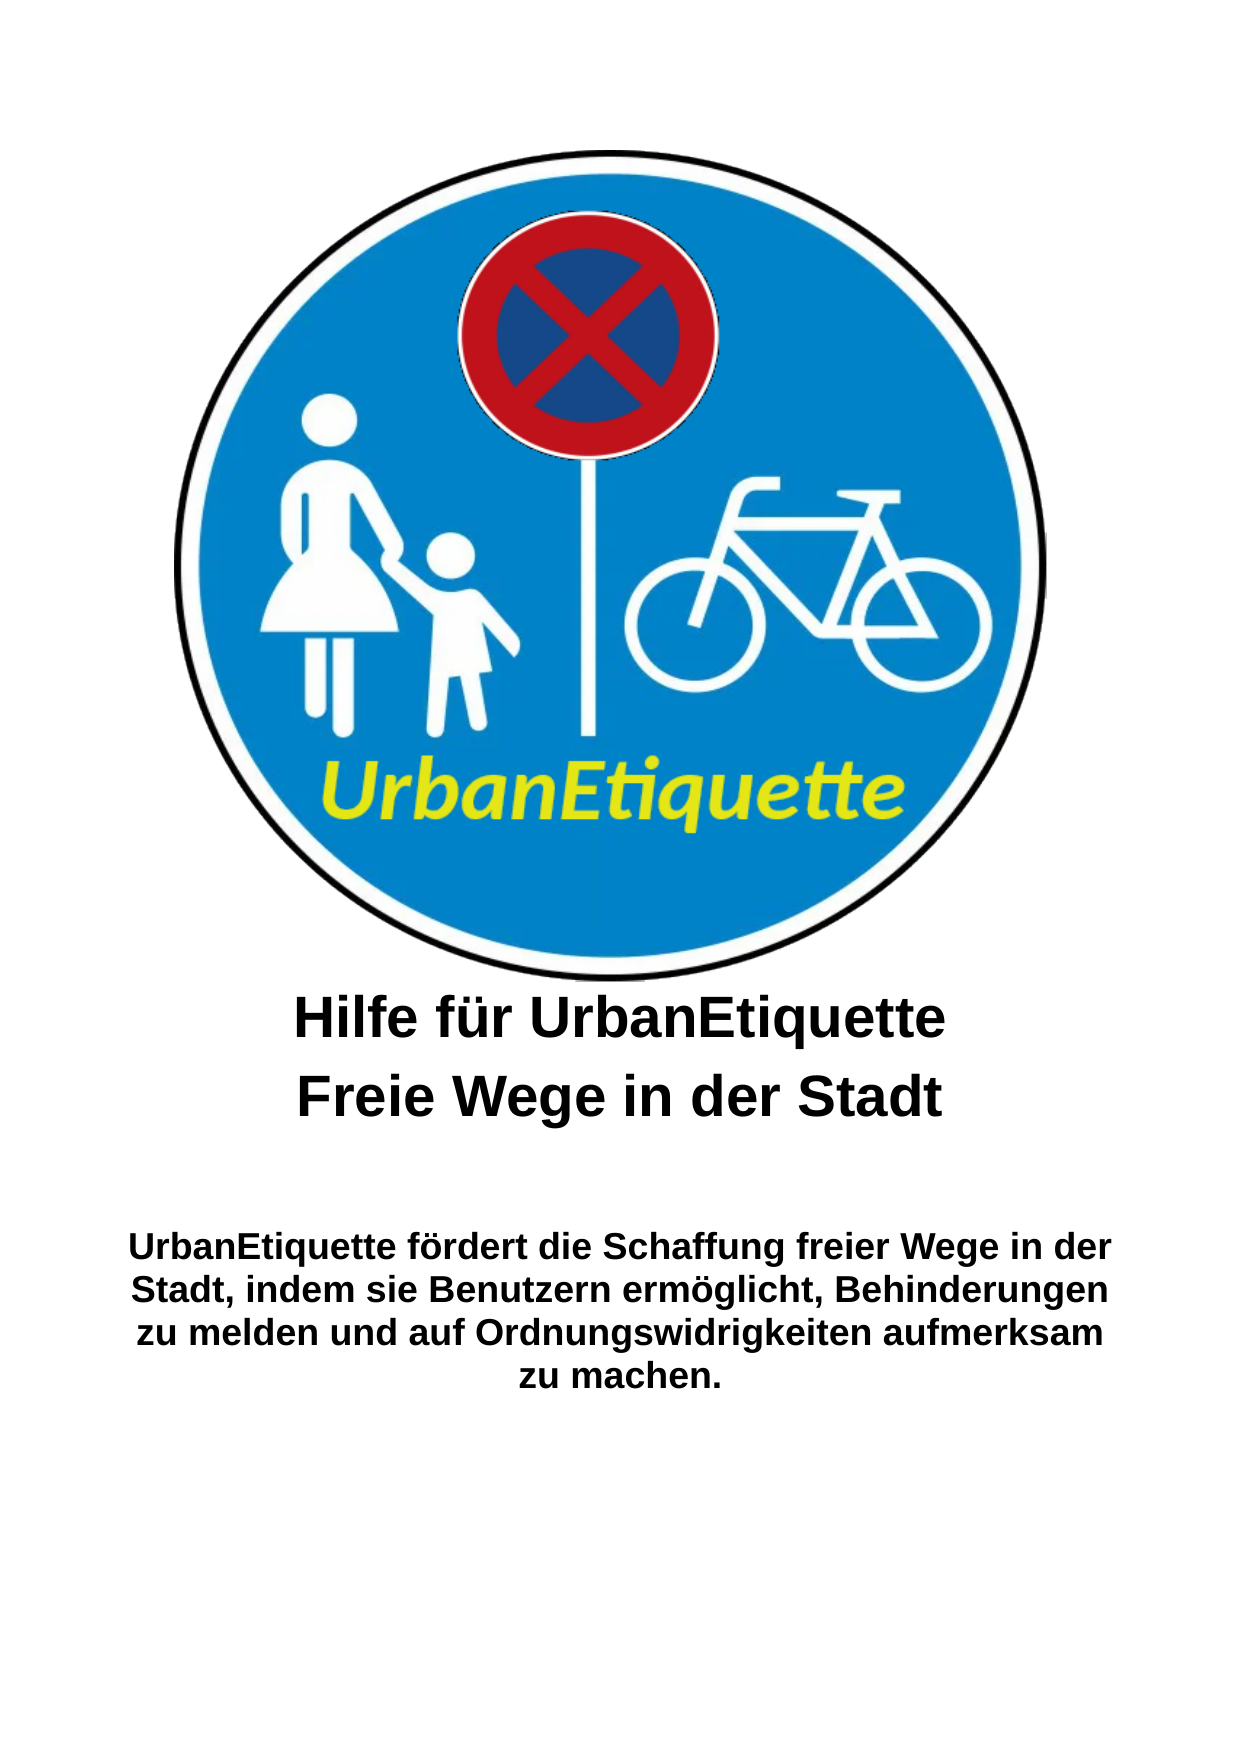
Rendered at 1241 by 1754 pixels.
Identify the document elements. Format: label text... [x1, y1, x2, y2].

text Freie Wege in der Stadt [118, 1062, 1122, 1129]
text UrbanEtiquette fördert die Schaffung freier Wege in der Stadt, indem sie Benutzern ermöglicht, Behinderungen zu melden und auf Ordnungswidrigkeiten aufmerksam zu machen. [118, 1224, 1122, 1396]
text Hilfe für UrbanEtiquette [118, 159, 1122, 1049]
picture [174, 150, 1048, 983]
